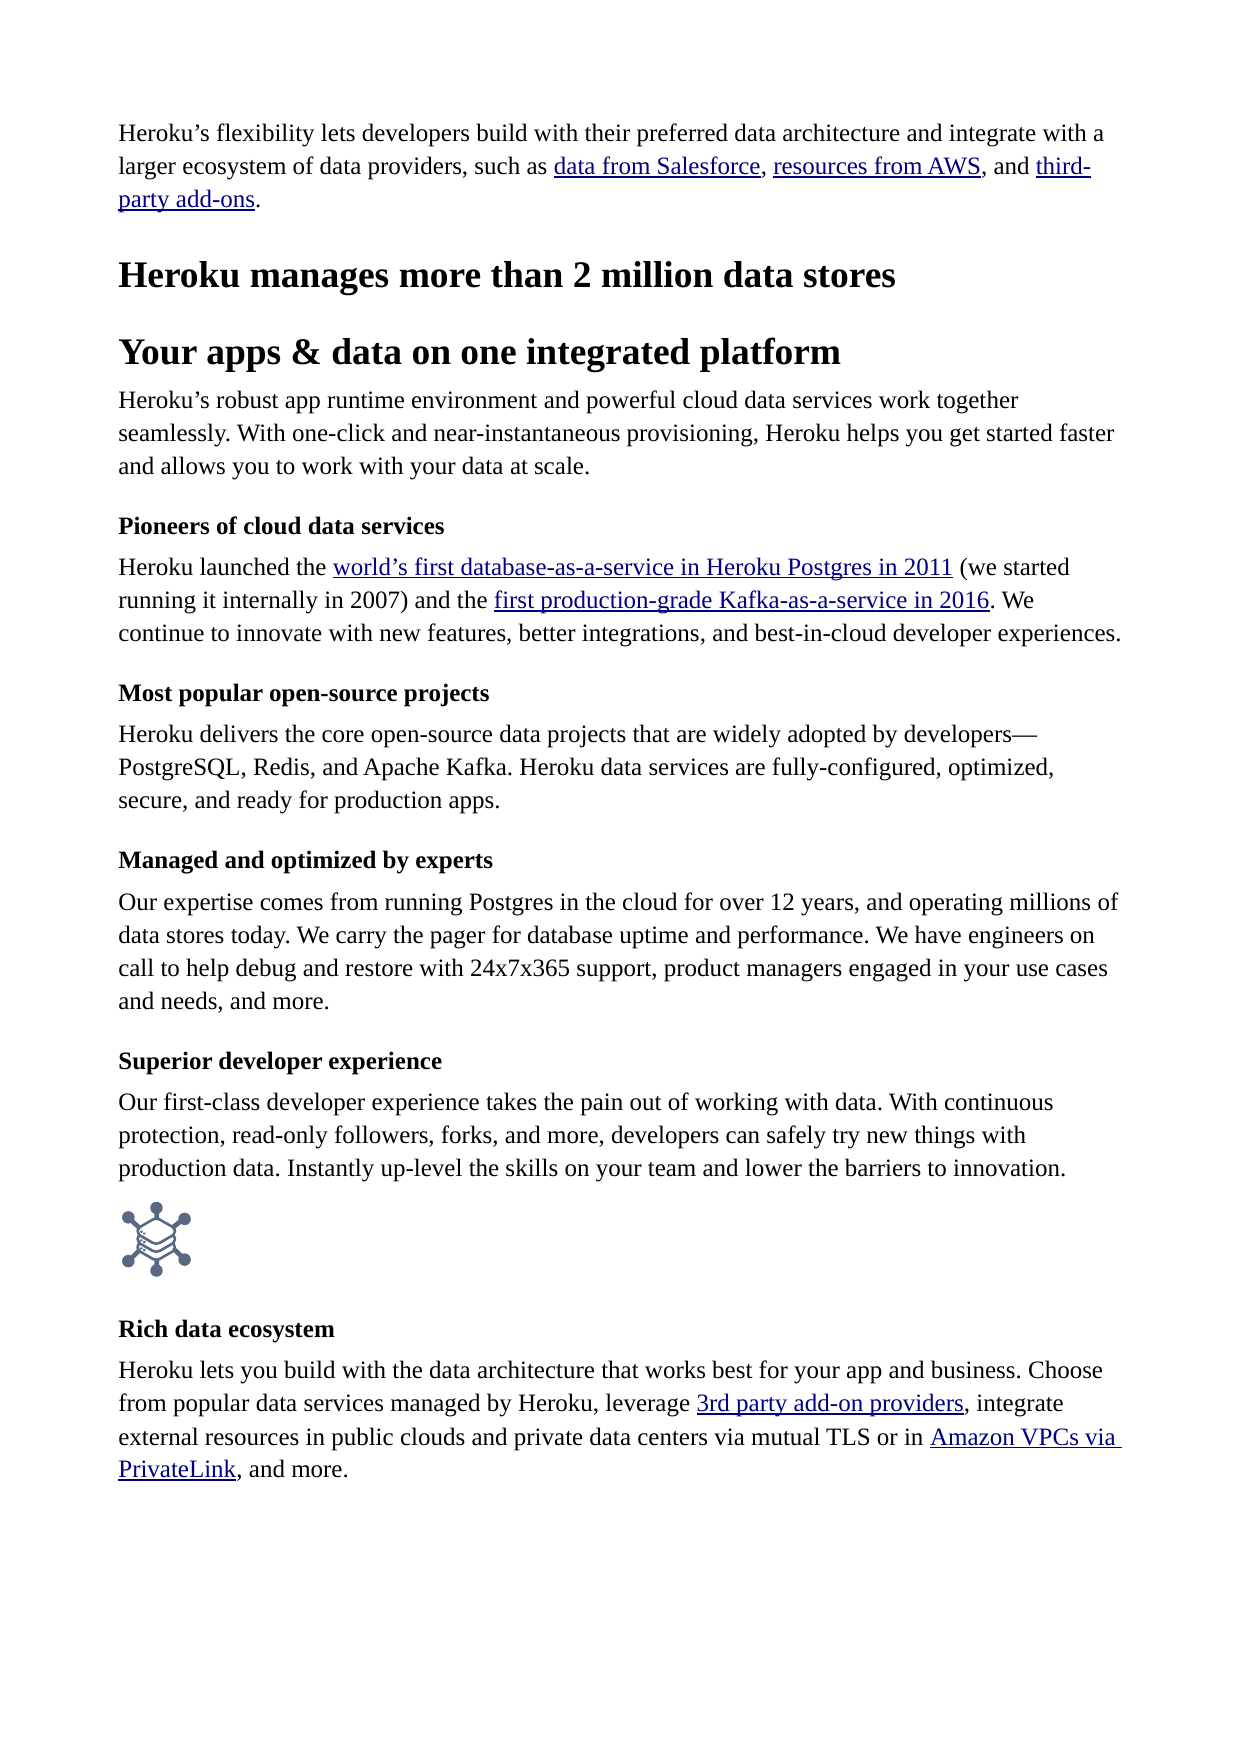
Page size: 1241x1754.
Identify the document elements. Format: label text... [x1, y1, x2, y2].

subtitle Managed and optimized by experts [118, 846, 1122, 874]
text Heroku lets you build with the data architecture that works best for your app and business. Choose from popular data services managed by Heroku, leverage 3rd party add-on providers, integrate external resources in public clouds and private data centers via mutual TLS or in Amazon VPCs via PrivateLink, and more. [118, 1356, 1122, 1483]
subtitle Heroku manages more than 2 million data stores [118, 253, 1122, 296]
subtitle Pioneers of cloud data services [118, 511, 1122, 539]
text Our first-class developer experience takes the pain out of working with data. With continuous protection, read-only followers, forks, and more, developers can safely try new things with production data. Instantly up-level the skills on your team and lower the barriers to innovation. [118, 1087, 1122, 1182]
text Heroku launched the world’s first database-as-a-service in Heroku Postgres in 2011 (we started running it internally in 2007) and the first production-grade Kafka-as-a-service in 2016. We continue to innovate with new features, better integrations, and best-in-cloud developer experiences. [118, 552, 1122, 647]
text Our expertise comes from running Postgres in the cloud for over 12 years, and operating millions of data stores today. We carry the pager for database uptime and performance. We have engineers on call to help debug and restore with 24x7x365 support, product managers engaged in your use cases and needs, and more. [118, 887, 1122, 1015]
subtitle Rich data ecosystem [118, 1314, 1122, 1343]
text Heroku’s flexibility lets developers build with their preferred data architecture and integrate with a larger ecosystem of data providers, such as data from Salesforce, resources from AWS, and third-party add-ons. [118, 118, 1122, 213]
subtitle Your apps & data on one integrated platform [118, 329, 1122, 372]
subtitle Most popular open-source projects [118, 678, 1122, 707]
text Heroku delivers the core open-source data projects that are widely adopted by developers— PostgreSQL, Redis, and Apache Kafka. Heroku data services are fully-configured, optimized, secure, and ready for production apps. [118, 719, 1122, 814]
text Heroku’s robust app runtime environment and powerful cloud data services work together seamlessly. With one-click and near-instantaneous provisioning, Heroku helps you get started faster and allows you to work with your data at scale. [118, 385, 1122, 479]
subtitle Superior developer experience [118, 1046, 1122, 1075]
